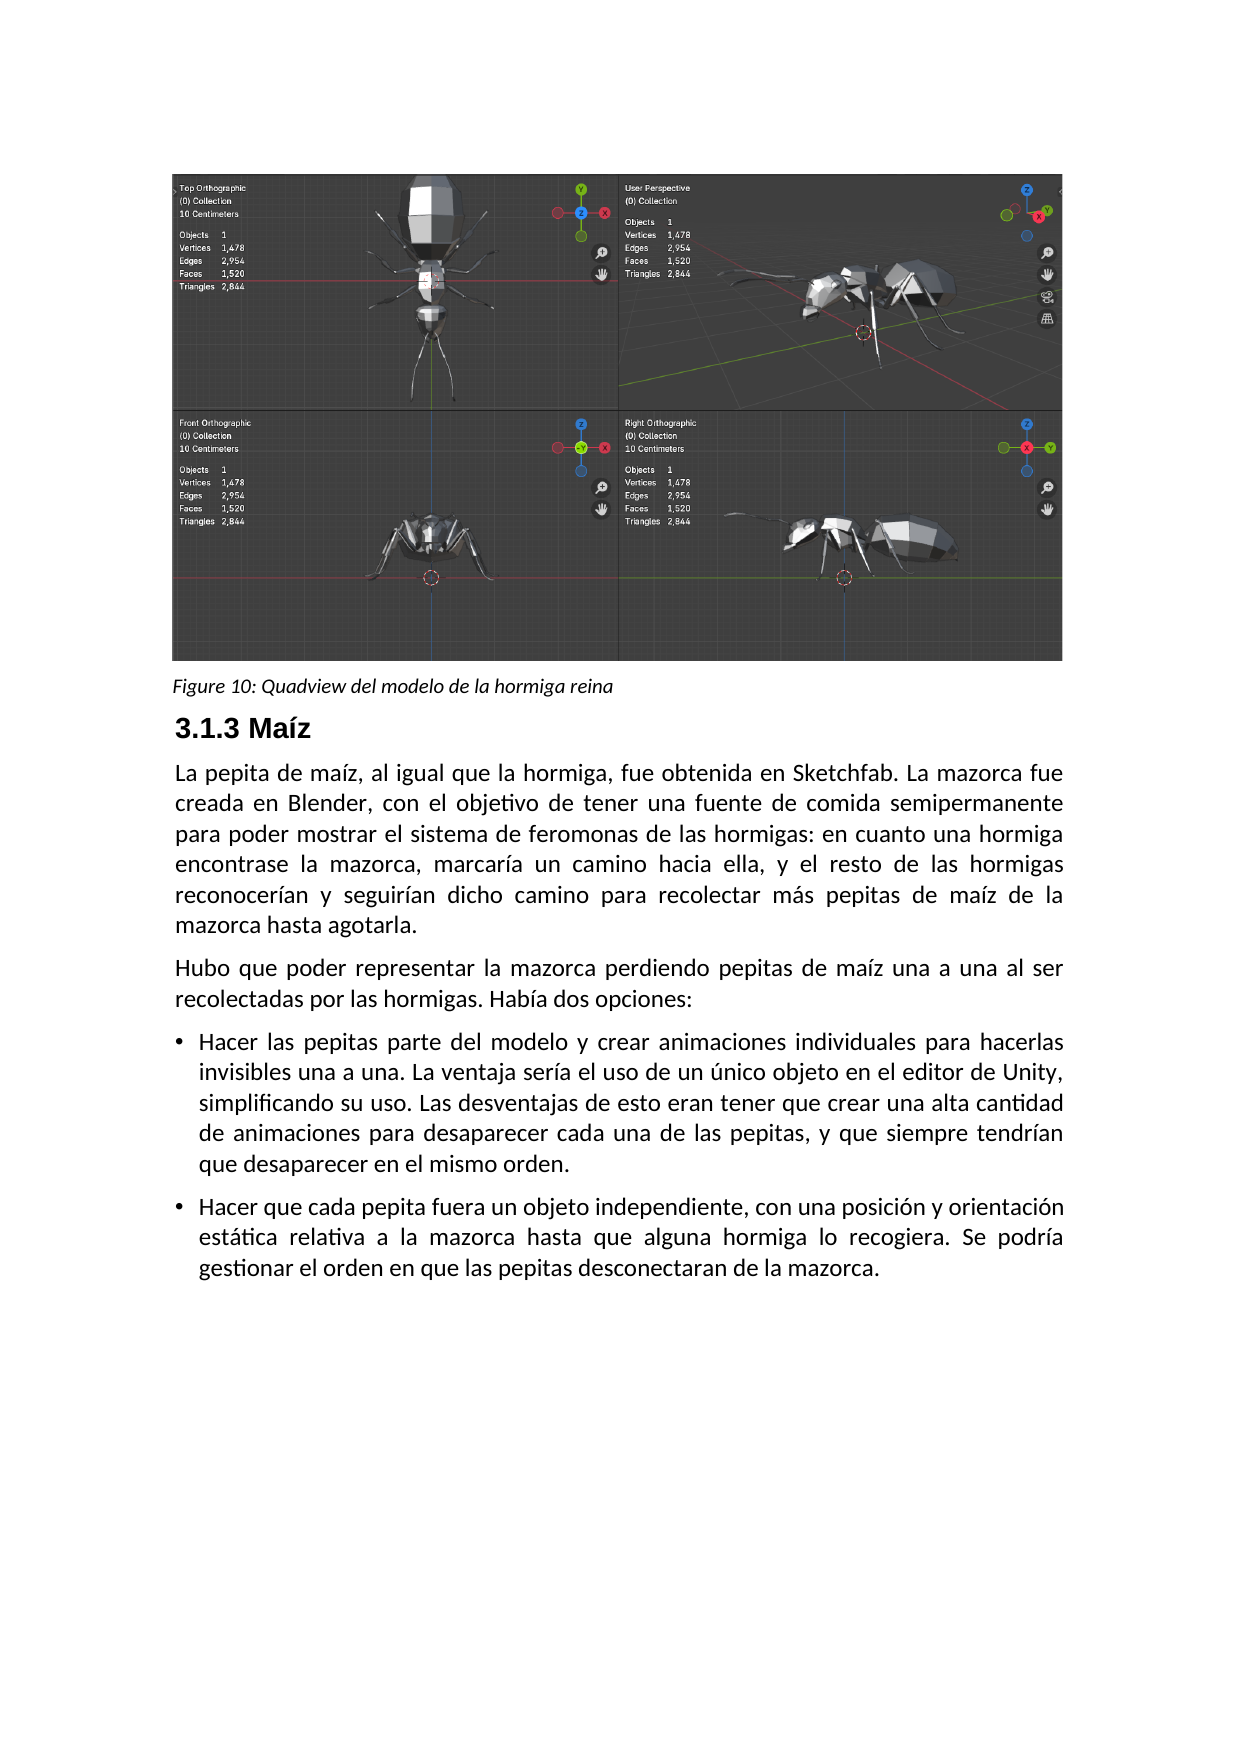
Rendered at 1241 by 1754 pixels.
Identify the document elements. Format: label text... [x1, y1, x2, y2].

text La pepita de maíz, al igual que la hormiga, fue obtenida en Sketchfab. La mazorca fue creada en Blender, con el objetivo de tener una fuente de comida semipermanente para poder mostrar el sistema de feromonas de las hormigas: en cuanto una hormiga encontrase la mazorca, marcaría un camino hacia ella, y el resto de las hormigas reconocerían y seguirían dicho camino para recolectar más pepitas de maíz de la mazorca hasta agotarla. [175, 757, 1065, 940]
text Figure 10: Quadview del modelo de la hormiga reina [172, 661, 1062, 699]
list Hacer las pepitas parte del modelo y crear animaciones individuales para hacerlas invisibles una a una. La ventaja sería el uso de un único objeto en el editor de Unity, simplificando su uso. Las desventajas de esto eran tener que crear una alta cantidad de animaciones para desaparecer cada una de las pepitas, y que siempre tendrían que desaparecer en el mismo orden. [175, 1026, 1065, 1178]
subtitle Maíz [172, 162, 1065, 744]
picture [172, 174, 1063, 661]
text Hubo que poder representar la mazorca perdiendo pepitas de maíz una a una al ser recolectadas por las hormigas. Había dos opciones: [175, 952, 1065, 1013]
list Hacer que cada pepita fuera un objeto independiente, con una posición y orientación estática relativa a la mazorca hasta que alguna hormiga lo recogiera. Se podría gestionar el orden en que las pepitas desconectaran de la mazorca. [175, 1191, 1065, 1283]
